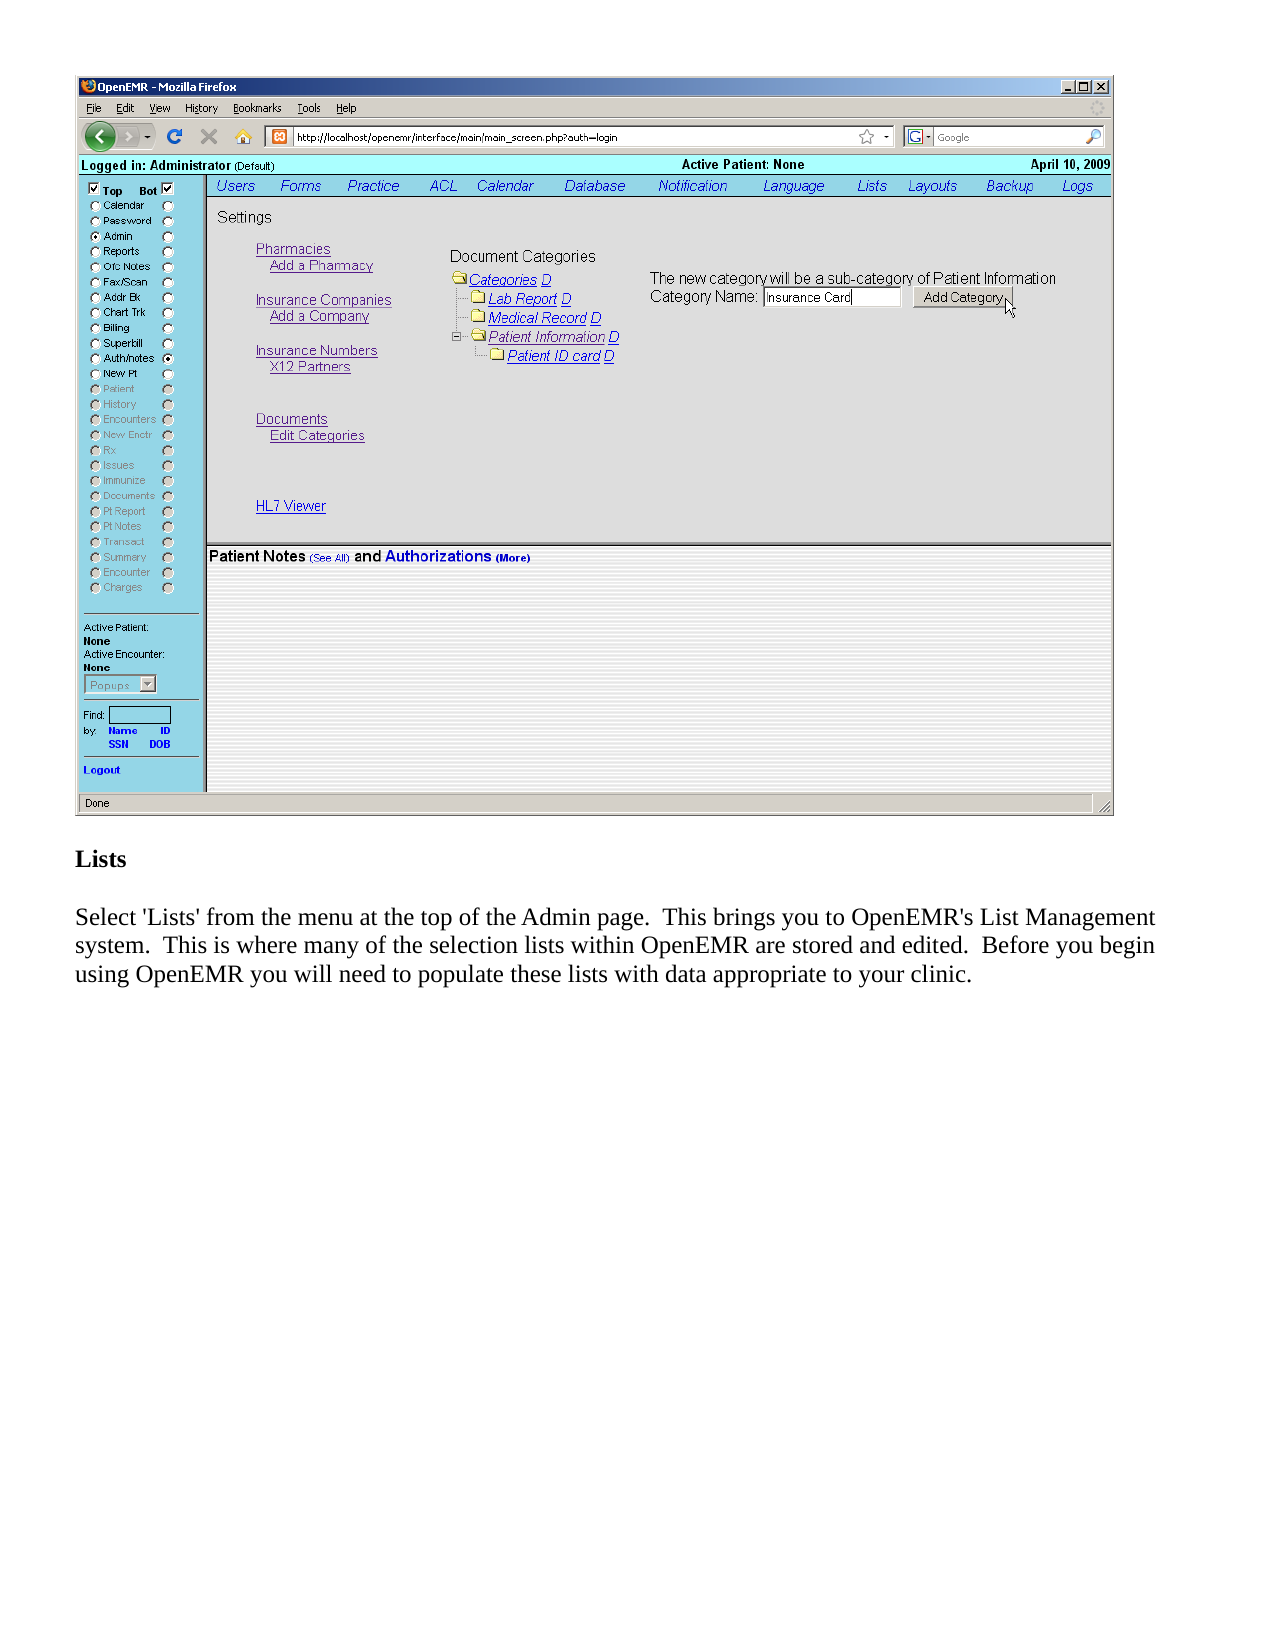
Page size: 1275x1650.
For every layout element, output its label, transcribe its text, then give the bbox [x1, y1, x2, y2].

text Lists [75, 844, 1200, 873]
picture [75, 75, 1114, 816]
text Select 'Lists' from the menu at the top of the Admin page. This brings you to OpenEMR's List Management system. This is where many of the selection lists within OpenEMR are stored and edited. Before you begin using OpenEMR you will need to populate these lists with data appropriate to your clinic. [75, 902, 1200, 988]
